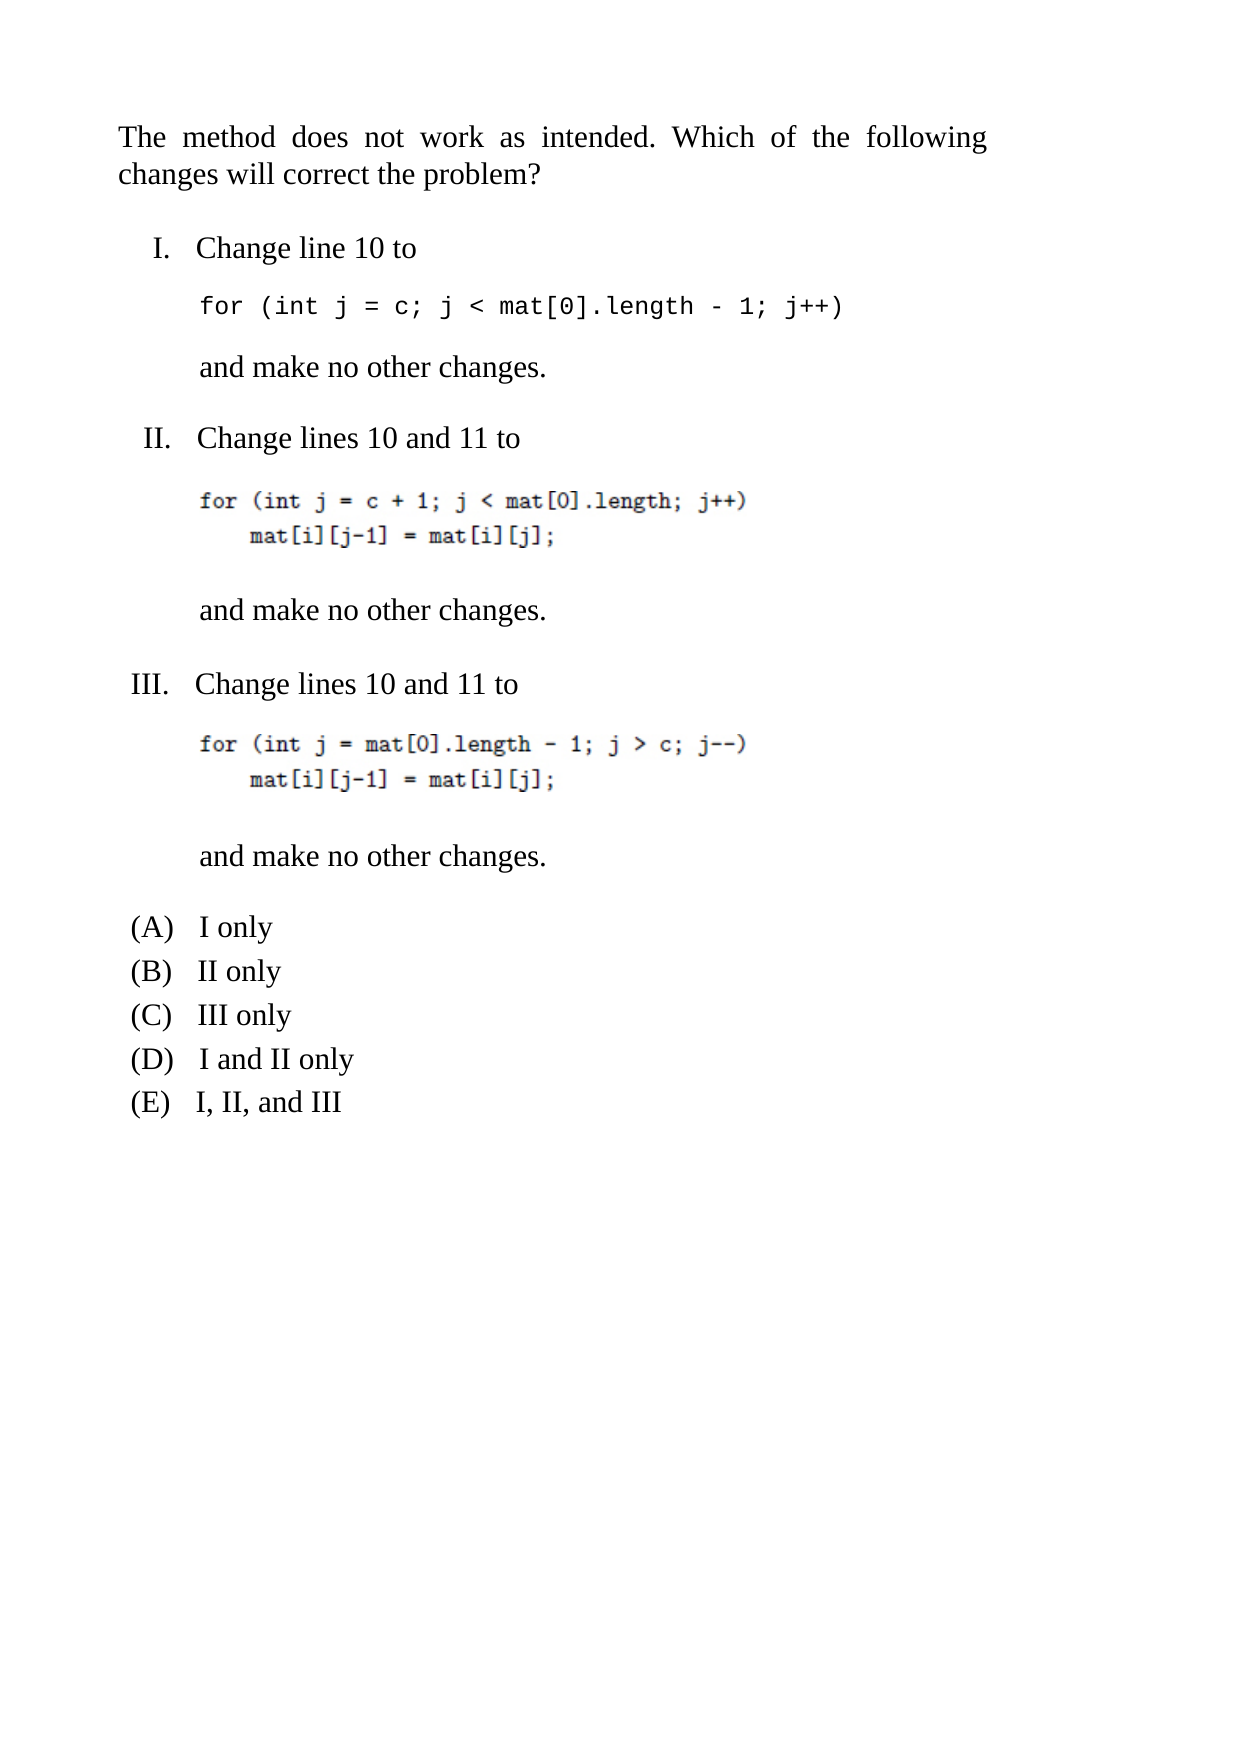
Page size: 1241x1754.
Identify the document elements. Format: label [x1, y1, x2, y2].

picture [199, 734, 747, 792]
picture [199, 491, 747, 548]
